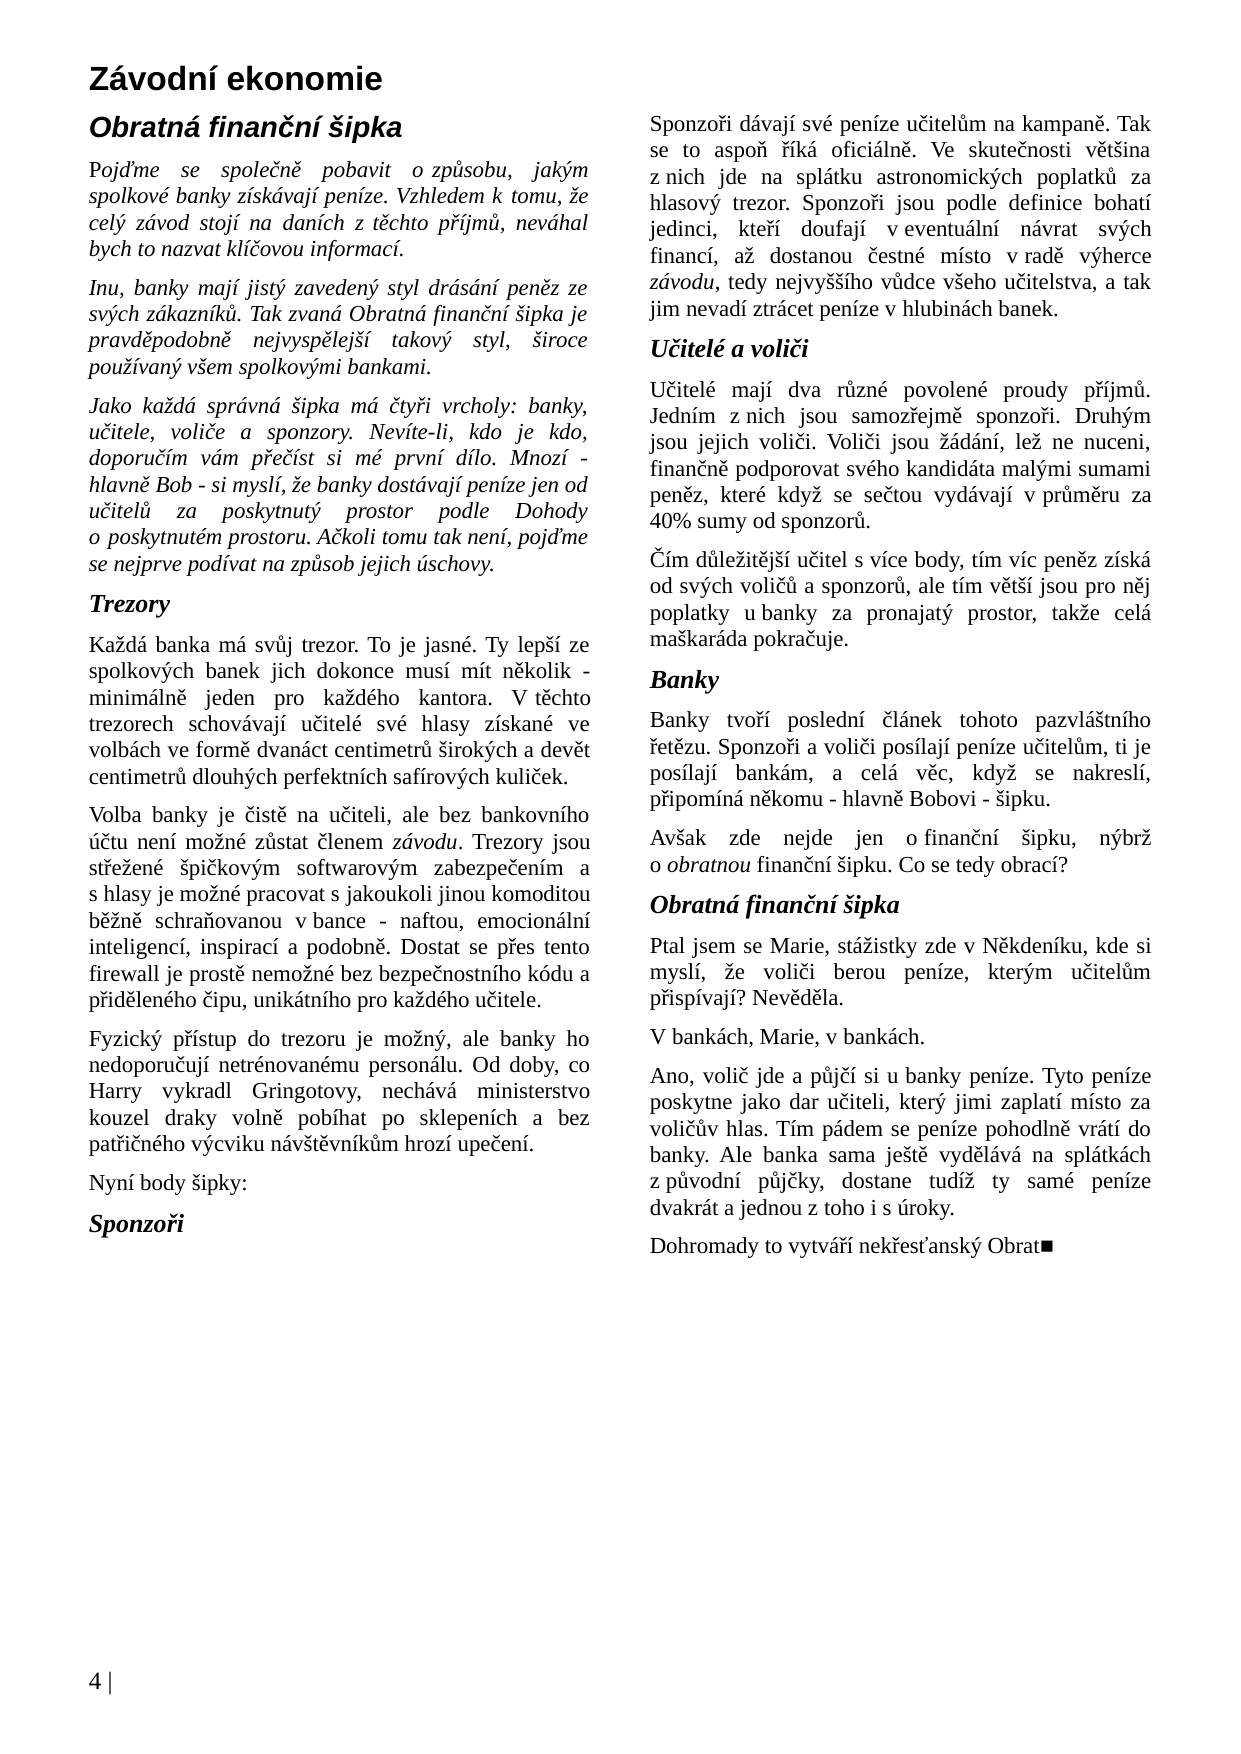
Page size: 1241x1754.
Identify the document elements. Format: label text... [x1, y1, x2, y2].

text Sponzoři [88, 1208, 591, 1238]
text Jako každá správná šipka má čtyři vrcholy: banky, učitele, voliče a sponzory. Nevíte-li, kdo je kdo, doporučím vám přečíst si mé první dílo. Mnozí - hlavně Bob - si myslí, že banky dostávají peníze jen od učitelů za poskytnutý prostor podle Dohody o poskytnutém prostoru. Ačkoli tomu tak není, pojďme se nejprve podívat na způsob jejich úschovy. [88, 392, 591, 576]
text Učitelé a voliči [649, 333, 1152, 363]
text Obratná finanční šipka [649, 889, 1152, 919]
text Banky tvoří poslední článek tohoto pazvláštního řetězu. Sponzoři a voliči posílají peníze učitelům, ti je posílají bankám, a celá věc, když se nakreslí, připomíná někomu - hlavně Bobovi - šipku. [649, 706, 1152, 812]
text Učitelé mají dva různé povolené proudy příjmů. Jedním z nich jsou samozřejmě sponzoři. Druhým jsou jejich voliči. Voliči jsou žádání, lež ne nuceni, finančně podporovat svého kandidáta malými sumami peněz, které když se sečtou vydávají v průměru za 40% sumy od sponzorů. [649, 376, 1152, 534]
text Každá banka má svůj trezor. To je jasné. Ty lepší ze spolkových banek jich dokonce musí mít několik - minimálně jeden pro každého kantora. V těchto trezorech schovávají učitelé své hlasy získané ve volbách ve formě dvanáct centimetrů širokých a devět centimetrů dlouhých perfektních safírových kuliček. [88, 631, 591, 789]
text Volba banky je čistě na učiteli, ale bez bankovního účtu není možné zůstat členem závodu. Trezory jsou střežené špičkovým softwarovým zabezpečením a s hlasy je možné pracovat s jakoukoli jinou komoditou běžně schraňovanou v bance - naftou, emocionální inteligencí, inspirací a podobně. Dostat se přes tento firewall je prostě nemožné bez bezpečnostního kódu a přiděleného čipu, unikátního pro každého učitele. [88, 801, 591, 1012]
text Čím důležitější učitel s více body, tím víc peněz získá od svých voličů a sponzorů, ale tím větší jsou pro něj poplatky u banky za pronajatý prostor, takže celá maškaráda pokračuje. [649, 546, 1152, 652]
text Banky [649, 664, 1152, 694]
text Sponzoři dávají své peníze učitelům na kampaně. Tak se to aspoň říká oficiálně. Ve skutečnosti většina z nich jde na splátku astronomických poplatků za hlasový trezor. Sponzoři jsou podle definice bohatí jedinci, kteří doufají v eventuální návrat svých financí, až dostanou čestné místo v radě výherce závodu, tedy nejvyššího vůdce všeho učitelstva, a tak jim nevadí ztrácet peníze v hlubinách banek. [649, 110, 1152, 321]
subtitle Dohromady to vytváří nekřesťanský Obrat■ [649, 1232, 1152, 1259]
text Avšak zde nejde jen o finanční šipku, nýbrž o obratnou finanční šipku. Co se tedy obrací? [649, 824, 1152, 877]
text Trezory [88, 588, 591, 618]
text Pojďme se společně pobavit o způsobu, jakým spolkové banky získávají peníze. Vzhledem k tomu, že celý závod stojí na daních z těchto příjmů, neváhal bych to nazvat klíčovou informací. [88, 156, 591, 261]
text Inu, banky mají jistý zavedený styl drásání peněz ze svých zákazníků. Tak zvaná Obratná finanční šipka je pravděpodobně nejvyspělejší takový styl, široce používaný všem spolkovými bankami. [88, 274, 591, 379]
text V bankách, Marie, v bankách. [649, 1023, 1152, 1049]
text Fyzický přístup do trezoru je možný, ale banky ho nedoporučují netrénovanému personálu. Od doby, co Harry vykradl Gringotovy, nechává ministerstvo kouzel draky volně pobíhat po sklepeních a bez patřičného výcviku návštěvníkům hrozí upečení. [88, 1025, 591, 1156]
text Ptal jsem se Marie, stážistky zde v Někdeníku, kde si myslí, že voliči berou peníze, kterým učitelům přispívají? Nevěděla. [649, 932, 1152, 1011]
text Nyní body šipky: [88, 1169, 591, 1195]
subtitle Závodní ekonomie [88, 59, 1152, 98]
subtitle Obratná finanční šipka [88, 110, 591, 144]
text Ano, volič jde a půjčí si u banky peníze. Tyto peníze poskytne jako dar učiteli, který jimi zaplatí místo za voličův hlas. Tím pádem se peníze pohodlně vrátí do banky. Ale banka sama ještě vydělává na splátkách z původní půjčky, dostane tudíž ty samé peníze dvakrát a jednou z toho i s úroky. [649, 1062, 1152, 1220]
